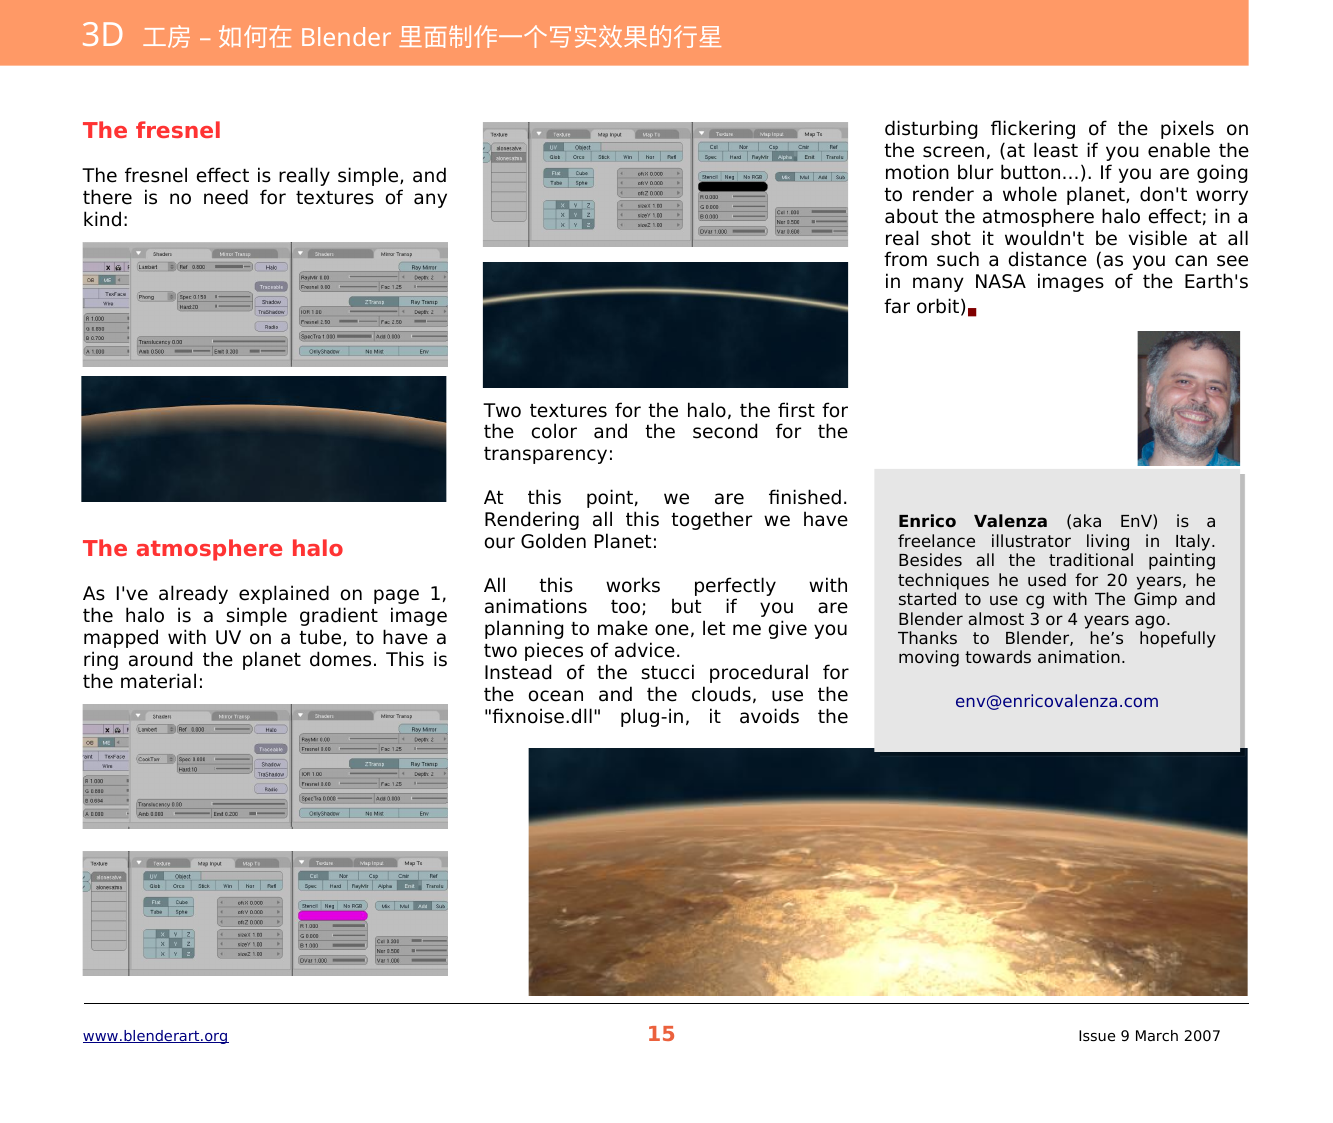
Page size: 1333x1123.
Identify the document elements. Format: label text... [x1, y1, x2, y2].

text All this works perfectly with animations too; but if you are planning to make one, let me give you two pieces of advice. [483, 575, 849, 662]
text disturbing flickering of the pixels on the screen, (at least if you enable the motion blur button...). If you are going to render a whole planet, don't worry about the atmosphere halo effect; in a real shot it wouldn't be visible at all from such a distance (as you can see in many NASA images of the Earth's far orbit)■ [884, 118, 1249, 319]
text Instead of the stucci procedural for the ocean and the clouds, use the "fixnoise.dll" plug-in, it avoids the [483, 662, 849, 728]
picture [528, 748, 1248, 996]
text The fresnel [83, 118, 448, 144]
text The atmosphere halo [83, 536, 448, 561]
text At this point, we are finished. Rendering all this together we have our Golden Planet: [483, 487, 849, 553]
text As I've already explained on page 1, the halo is a simple gradient image mapped with UV on a tube, to have a ring around the planet domes. This is the material: [83, 583, 448, 692]
text The fresnel effect is really simple, and there is no need for textures of any kind: [83, 166, 448, 231]
picture [482, 262, 849, 388]
text [483, 247, 849, 262]
picture [82, 851, 448, 976]
picture [81, 376, 447, 502]
picture [82, 704, 448, 829]
picture [82, 242, 448, 367]
text Two textures for the halo, the first for the color and the second for the transparency: [483, 388, 849, 465]
picture [482, 122, 849, 247]
